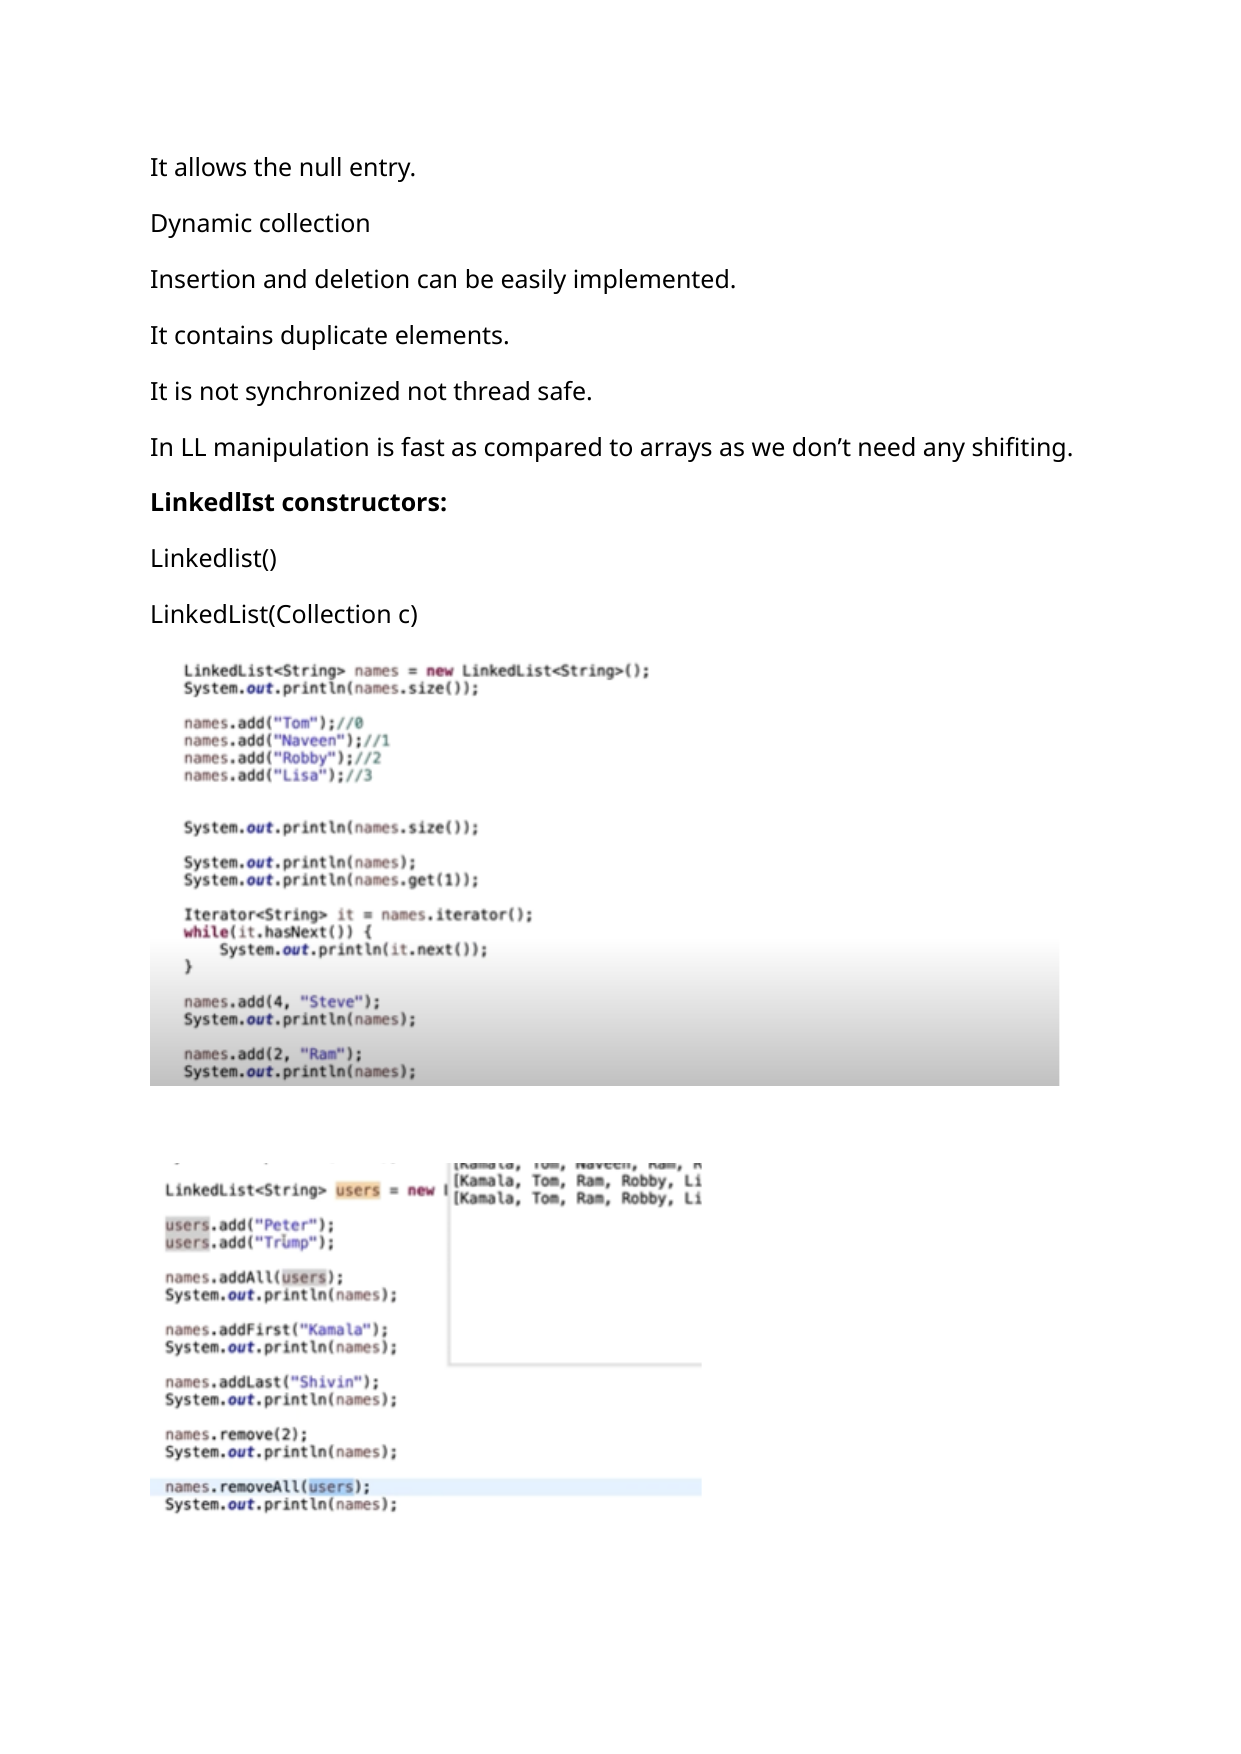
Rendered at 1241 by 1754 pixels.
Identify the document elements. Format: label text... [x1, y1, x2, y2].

text Linkedlist() [150, 541, 1090, 575]
text LinkedlIst constructors: [150, 485, 1090, 519]
text In LL manipulation is fast as compared to arrays as we don’t need any shifiting. [150, 429, 1090, 463]
text It contains duplicate elements. [150, 317, 1090, 352]
text Dynamic collection [150, 206, 1090, 240]
text LinkedList(Collection c) [150, 597, 1090, 631]
text It is not synchronized not thread safe. [150, 373, 1090, 407]
text Insertion and deletion can be easily implemented. [150, 262, 1090, 296]
text It allows the null entry. [150, 150, 1090, 184]
